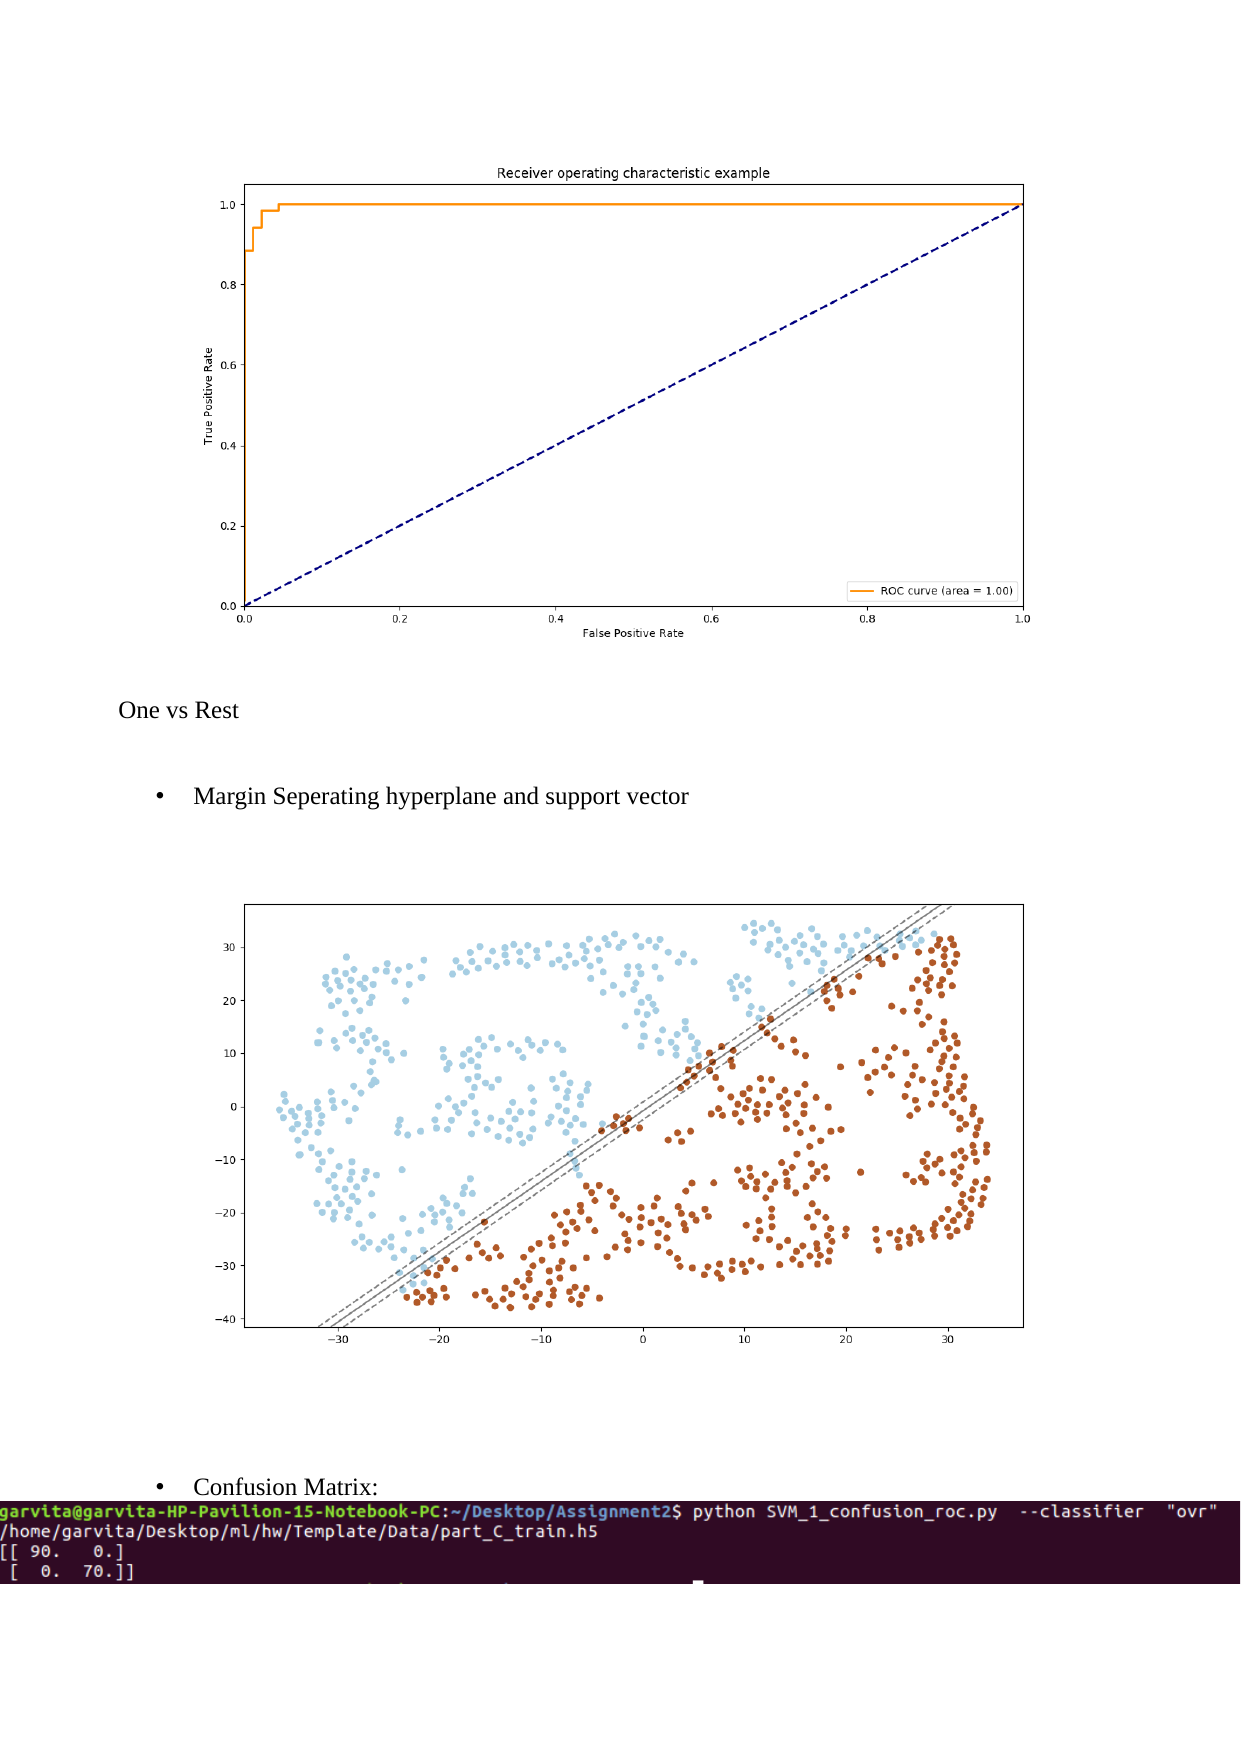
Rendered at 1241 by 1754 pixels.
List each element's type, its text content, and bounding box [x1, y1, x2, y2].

picture [0, 1501, 1241, 1584]
picture [118, 838, 1123, 1387]
list Margin Seperating hyperplane and support vector [156, 781, 1122, 810]
list Confusion Matrix: [156, 1472, 1122, 1501]
picture [118, 118, 1123, 666]
text One vs Rest [118, 695, 1122, 723]
